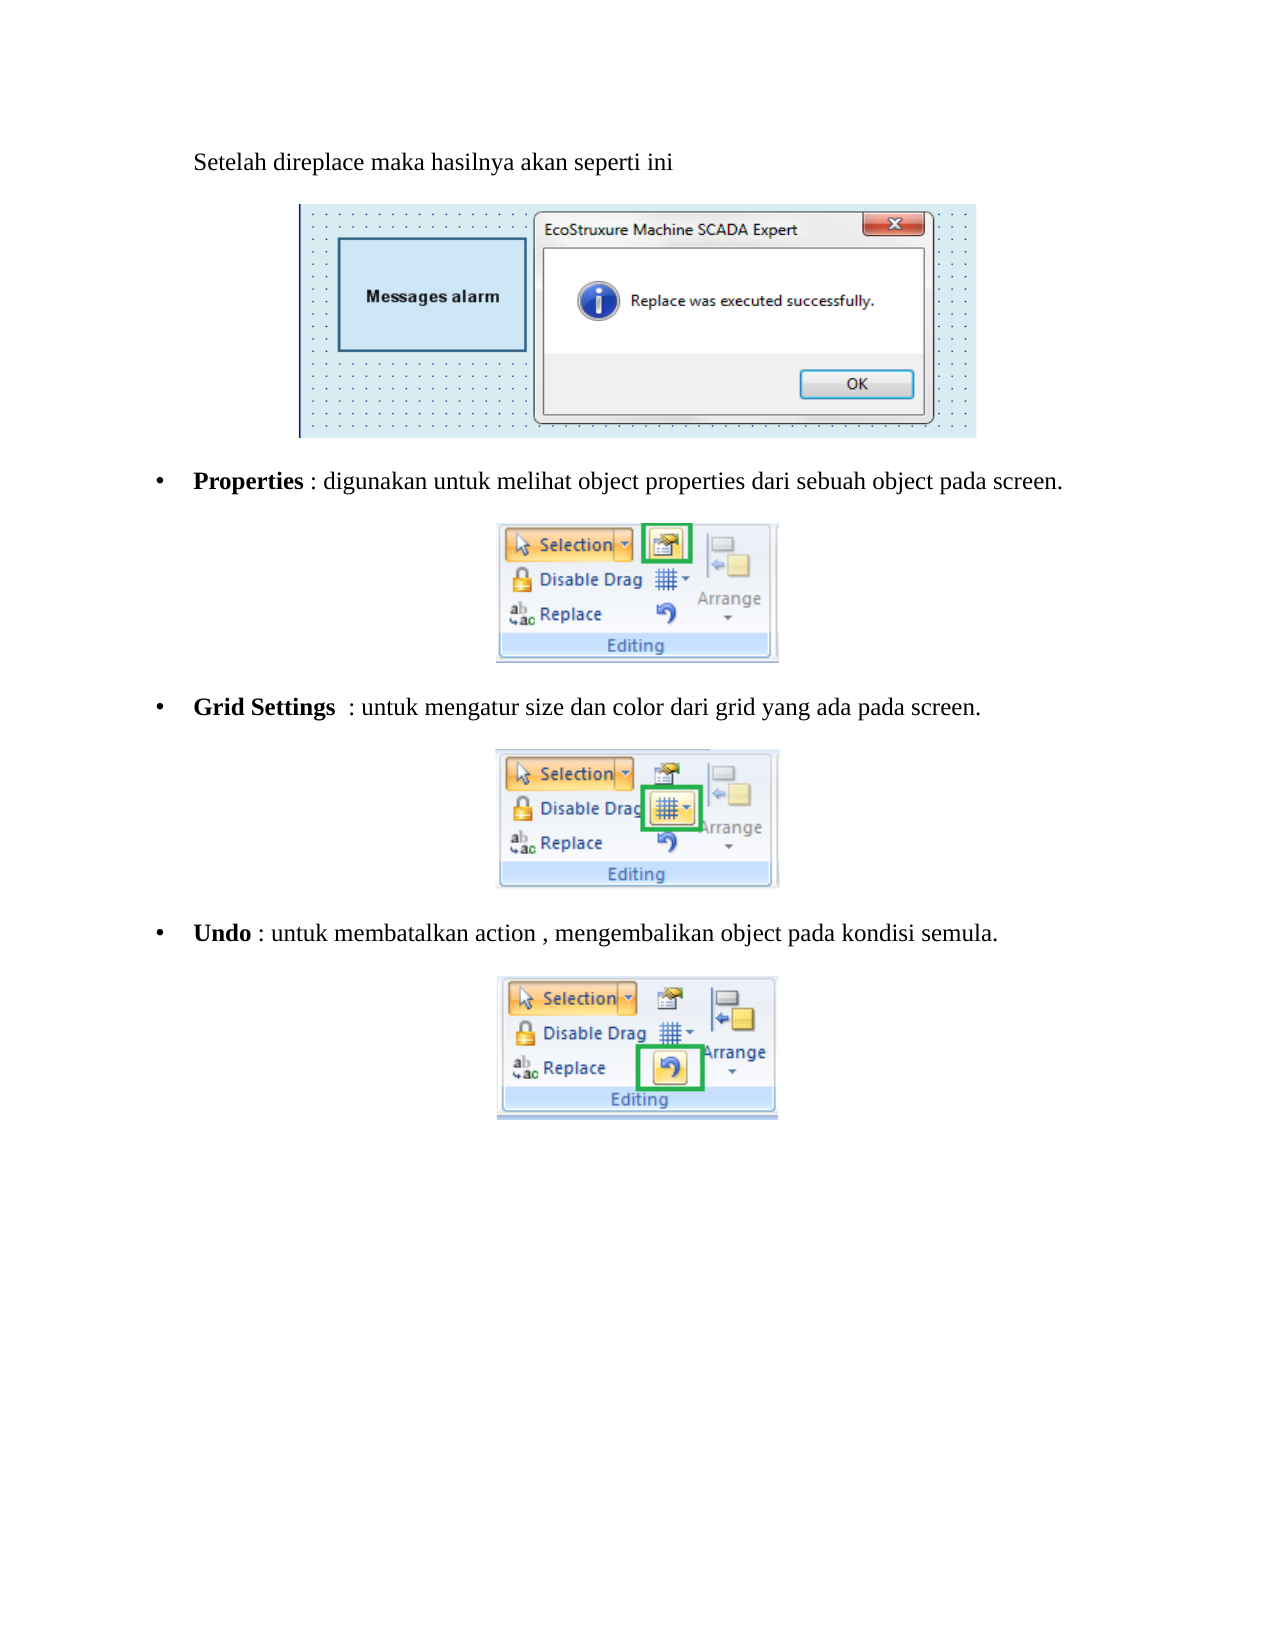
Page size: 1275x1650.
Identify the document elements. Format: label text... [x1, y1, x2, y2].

list Setelah direplace maka hasilnya akan seperti ini [156, 147, 1157, 176]
picture [496, 976, 779, 1120]
picture [495, 749, 780, 890]
list Undo : untuk membatalkan action , mengembalikan object pada kondisi semula. [156, 918, 1157, 947]
list Grid Settings : untuk mengatur size dan color dari grid yang ada pada screen. [156, 692, 1157, 720]
picture [496, 523, 779, 663]
list Properties : digunakan untuk melihat object properties dari sebuah object pada screen. [156, 466, 1157, 495]
picture [298, 204, 977, 438]
